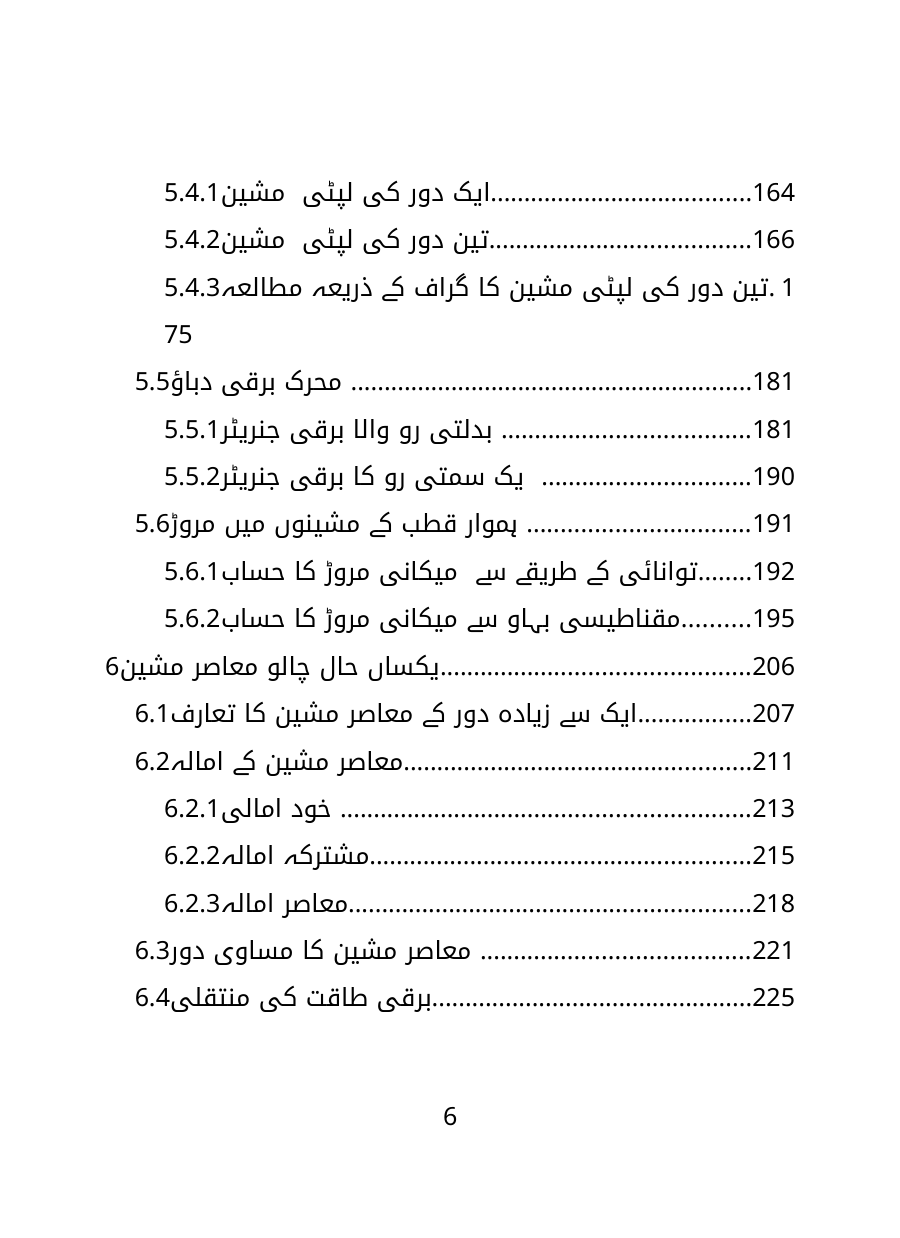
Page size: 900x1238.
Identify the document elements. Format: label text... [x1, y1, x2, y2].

text 5.6.1توانائی کے طریقے سے میکانی مروڑ کا حساب 192 [164, 548, 795, 596]
text 6یکساں حال چالو معاصر مشین 206 [105, 643, 795, 690]
text 6.2.1خود امالی 213 [164, 785, 795, 833]
text 6.4برقی طاقت کی منتقلی 225 [134, 975, 795, 1022]
text 5.4.3تین دور کی لپٹی مشین کا گراف کے ذریعہ مطالعہ 175 [164, 264, 795, 359]
text 6.2.2مشترکہ امالہ 215 [164, 833, 795, 880]
text 6.3معاصر مشین کا مساوی دور 221 [134, 927, 795, 975]
text 5.6ہموار قطب کے مشینوں میں مروڑ 191 [134, 501, 795, 548]
text 6.2.3معاصر امالہ 218 [164, 880, 795, 927]
text 6.2معاصر مشین کے امالہ 211 [134, 738, 795, 785]
text 6.1ایک سے زیادہ دور کے معاصر مشین کا تعارف 207 [134, 690, 795, 738]
text 5.5.1بدلتی رو والا برقی جنریٹر 181 [164, 406, 795, 453]
text 5.5.2یک سمتی رو کا برقی جنریٹر 190 [164, 453, 795, 501]
text 5.5محرک برقی دباؤ 181 [134, 359, 795, 406]
text 5.4.1ایک دور کی لپٹی مشین 164 [164, 169, 795, 216]
text 5.6.2مقناطیسی بہاو سے میکانی مروڑ کا حساب 195 [164, 596, 795, 643]
text 5.4.2تین دور کی لپٹی مشین 166 [164, 216, 795, 264]
